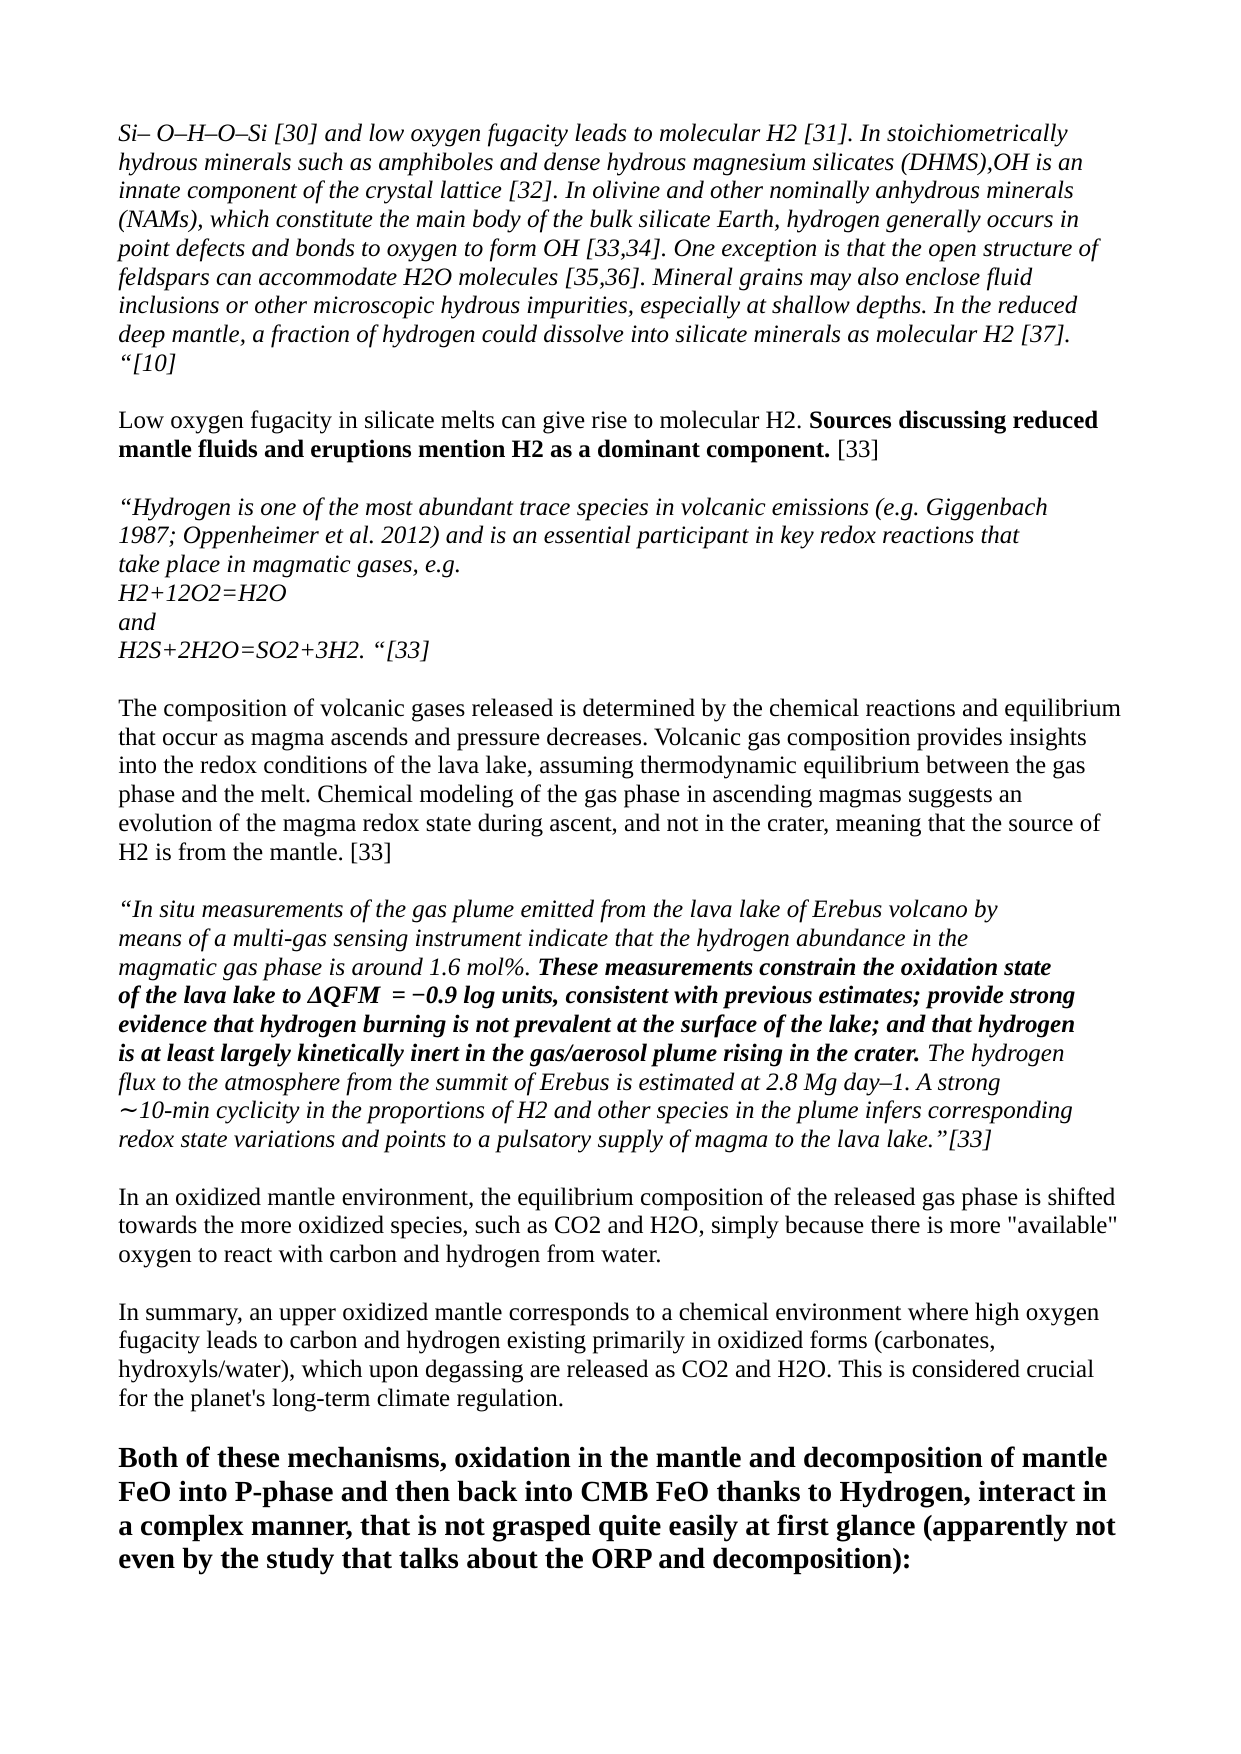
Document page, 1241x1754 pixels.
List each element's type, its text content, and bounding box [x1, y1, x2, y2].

text ∼10-min cyclicity in the proportions of H2 and other species in the plume infers corresponding [118, 1096, 1122, 1124]
text “Hydrogen is one of the most abundant trace species in volcanic emissions (e.g. Giggenbach [118, 492, 1122, 521]
text Si– O–H–O–Si [30] and low oxygen fugacity leads to molecular H2 [31]. In stoichiometrically hydrous minerals such as amphiboles and dense hydrous magnesium silicates (DHMS),OH is an innate component of the crystal lattice [32]. In olivine and other nominally anhydrous minerals (NAMs), which constitute the main body of the bulk silicate Earth, hydrogen generally occurs in point defects and bonds to oxygen to form OH [33,34]. One exception is that the open structure of feldspars can accommodate H2O molecules [35,36]. Mineral grains may also enclose fluid inclusions or other microscopic hydrous impurities, especially at shallow depths. In the reduced deep mantle, a fraction of hydrogen could dissolve into silicate minerals as molecular H2 [37]. “[10] [118, 118, 1122, 377]
text In an oxidized mantle environment, the equilibrium composition of the released gas phase is shifted towards the more oxidized species, such as CO2 and H2O, simply because there is more "available" oxygen to react with carbon and hydrogen from water. [118, 1182, 1122, 1268]
text flux to the atmosphere from the summit of Erebus is estimated at 2.8 Mg day–1. A strong [118, 1067, 1122, 1096]
text In summary, an upper oxidized mantle corresponds to a chemical environment where high oxygen fugacity leads to carbon and hydrogen existing primarily in oxidized forms (carbonates, hydroxyls/water), which upon degassing are released as CO2 and H2O. This is considered crucial for the planet's long-term climate regulation. [118, 1297, 1122, 1412]
text means of a multi-gas sensing instrument indicate that the hydrogen abundance in the [118, 923, 1122, 952]
text H2+12O2=H2O [118, 578, 1122, 607]
text The composition of volcanic gases released is determined by the chemical reactions and equilibrium that occur as magma ascends and pressure decreases. Volcanic gas composition provides insights into the redox conditions of the lava lake, assuming thermodynamic equilibrium between the gas phase and the melt. Chemical modeling of the gas phase in ascending magmas suggests an evolution of the magma redox state during ascent, and not in the crater, meaning that the source of H2 is from the mantle. [33] [118, 693, 1122, 866]
text 1987; Oppenheimer et al. 2012) and is an essential participant in key redox reactions that [118, 521, 1122, 549]
text of the lava lake to ΔQFM = −0.9 log units, consistent with previous estimates; provide strong [118, 981, 1122, 1009]
text Low oxygen fugacity in silicate melts can give rise to molecular H2. Sources discussing reduced mantle fluids and eruptions mention H2 as a dominant component. [33] [118, 406, 1122, 463]
text “In situ measurements of the gas plume emitted from the lava lake of Erebus volcano by [118, 894, 1122, 923]
text take place in magmatic gases, e.g. [118, 549, 1122, 578]
text is at least largely kinetically inert in the gas/aerosol plume rising in the crater. The hydrogen [118, 1038, 1122, 1067]
text evidence that hydrogen burning is not prevalent at the surface of the lake; and that hydrogen [118, 1009, 1122, 1038]
text magmatic gas phase is around 1.6 mol%. These measurements constrain the oxidation state [118, 952, 1122, 981]
text H2S+2H2O=SO2+3H2. “[33] [118, 636, 1122, 664]
text Both of these mechanisms, oxidation in the mantle and decomposition of mantle FeO into P-phase and then back into CMB FeO thanks to Hydrogen, interact in a complex manner, that is not grasped quite easily at first glance (apparently not even by the study that talks about the ORP and decomposition): [118, 1441, 1122, 1575]
text and [118, 607, 1122, 636]
text redox state variations and points to a pulsatory supply of magma to the lava lake.”[33] [118, 1124, 1122, 1153]
